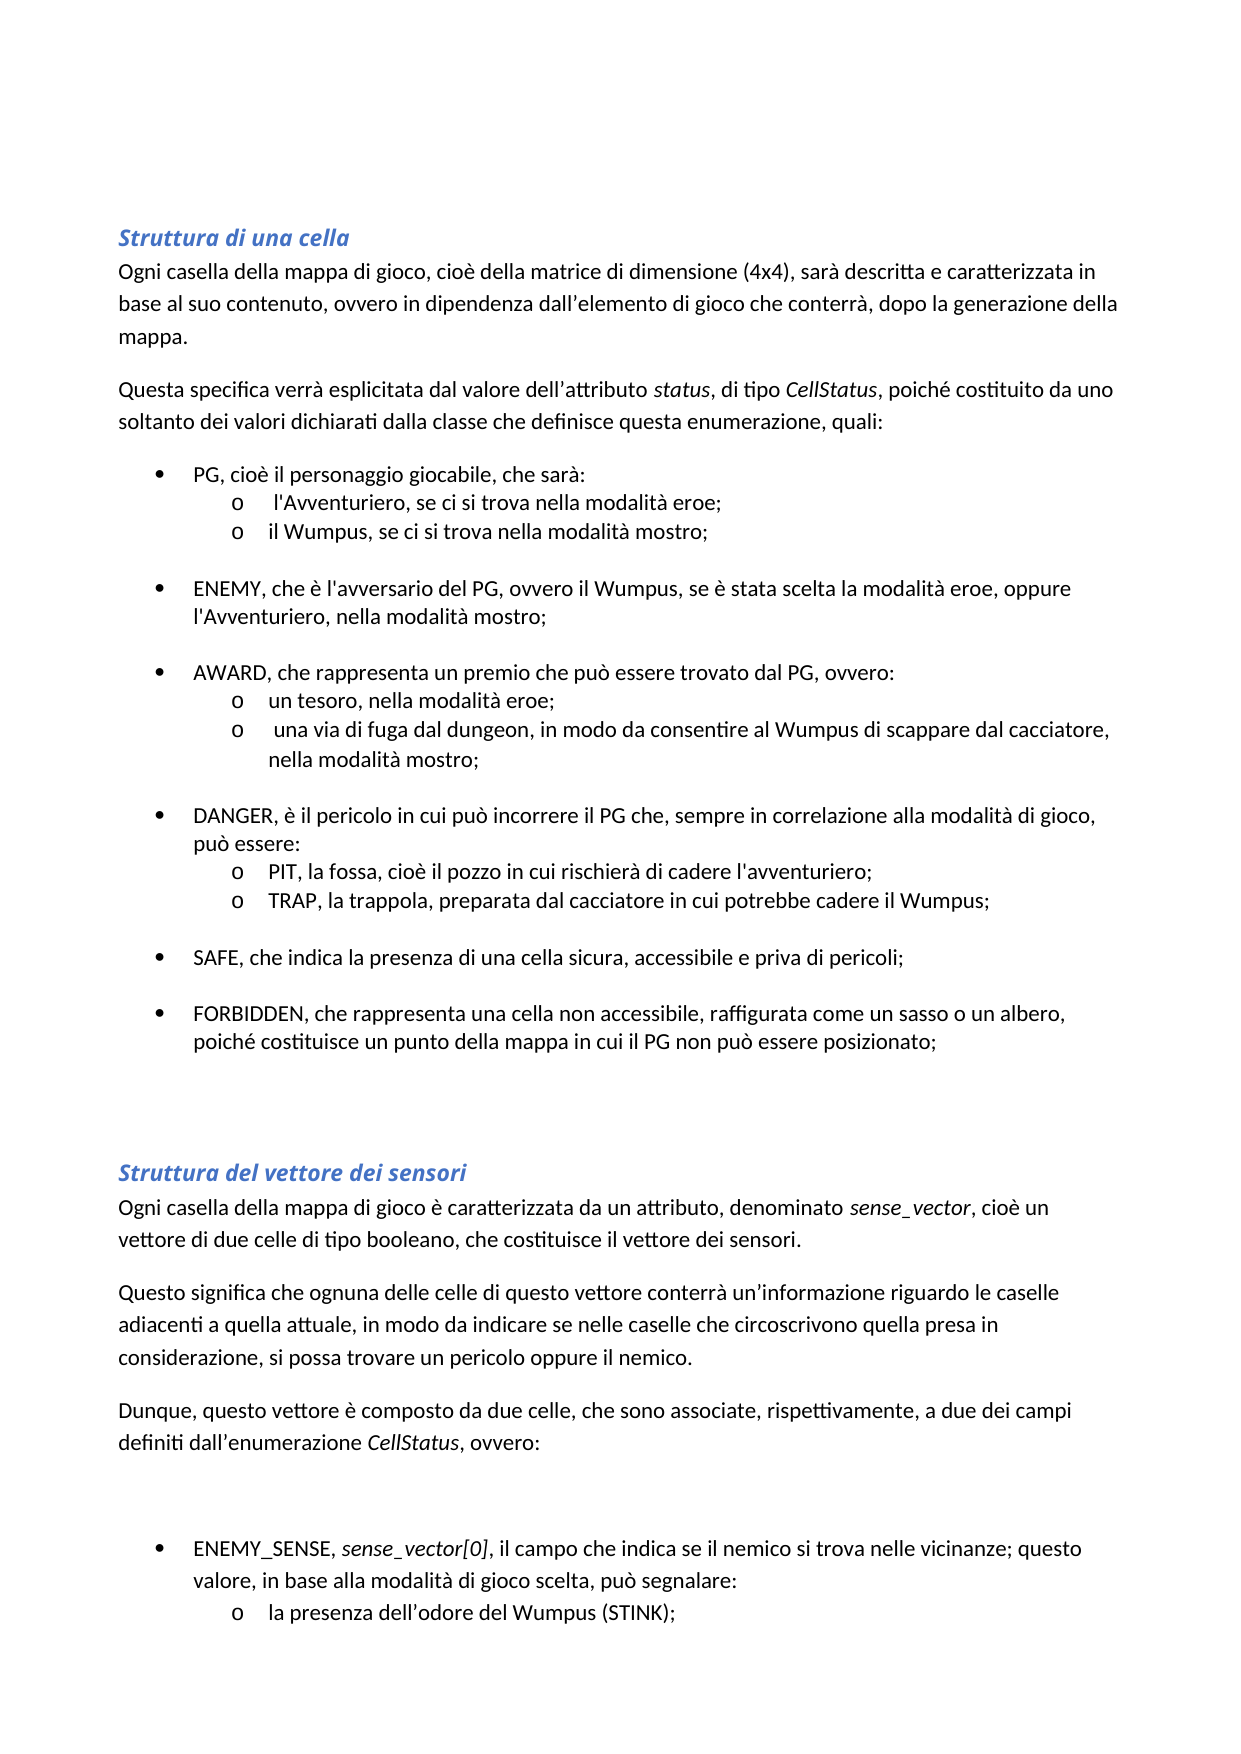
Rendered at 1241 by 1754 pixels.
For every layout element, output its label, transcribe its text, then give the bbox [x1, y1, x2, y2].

list TRAP, la trappola, preparata dal cacciatore in cui potrebbe cadere il Wumpus; [231, 886, 1122, 915]
text Ogni casella della mappa di gioco, cioè della matrice di dimensione (4x4), sarà descritta e caratterizzata in base al suo contenuto, ovvero in dipendenza dall’elemento di gioco che conterrà, dopo la generazione della mappa. [118, 257, 1122, 350]
list ENEMY_SENSE, sense_vector[0], il campo che indica se il nemico si trova nelle vicinanze; questo valore, in base alla modalità di gioco scelta, può segnalare: [156, 1534, 1122, 1594]
text Dunque, questo vettore è composto da due celle, che sono associate, rispettivamente, a due dei campi definiti dall’enumerazione CellStatus, ovvero: [118, 1396, 1122, 1456]
list SAFE, che indica la presenza di una cella sicura, accessibile e priva di pericoli; [156, 943, 1122, 971]
list ENEMY, che è l'avversario del PG, ovvero il Wumpus, se è stata scelta la modalità eroe, oppure l'Avventuriero, nella modalità mostro; [156, 574, 1122, 630]
list un tesoro, nella modalità eroe; [231, 686, 1122, 716]
list AWARD, che rappresenta un premio che può essere trovato dal PG, ovvero: [156, 658, 1122, 686]
subtitle Struttura di una cella [118, 221, 1122, 253]
list il Wumpus, se ci si trova nella modalità mostro; [231, 517, 1122, 546]
list PG, cioè il personaggio giocabile, che sarà: [156, 460, 1122, 488]
list PIT, la fossa, cioè il pozzo in cui rischierà di cadere l'avventuriero; [231, 857, 1122, 886]
list la presenza dell’odore del Wumpus (STINK); [231, 1598, 1122, 1627]
list DANGER, è il pericolo in cui può incorrere il PG che, sempre in correlazione alla modalità di gioco, può essere: [156, 801, 1122, 857]
list una via di fuga dal dungeon, in modo da consentire al Wumpus di scappare dal cacciatore, nella modalità mostro; [231, 716, 1122, 773]
text Questa specifica verrà esplicitata dal valore dell’attributo status, di tipo CellStatus, poiché costituito da uno soltanto dei valori dichiarati dalla classe che definisce questa enumerazione, quali: [118, 375, 1122, 435]
list l'Avventuriero, se ci si trova nella modalità eroe; [231, 488, 1122, 517]
text Ogni casella della mappa di gioco è caratterizzata da un attributo, denominato sense_vector, cioè un vettore di due celle di tipo booleano, che costituisce il vettore dei sensori. [118, 1193, 1122, 1253]
list FORBIDDEN, che rappresenta una cella non accessibile, raffigurata come un sasso o un albero, poiché costituisce un punto della mappa in cui il PG non può essere posizionato; [156, 999, 1122, 1055]
text Questo significa che ognuna delle celle di questo vettore conterrà un’informazione riguardo le caselle adiacenti a quella attuale, in modo da indicare se nelle caselle che circoscrivono quella presa in considerazione, si possa trovare un pericolo oppure il nemico. [118, 1278, 1122, 1371]
subtitle Struttura del vettore dei sensori [118, 1157, 1122, 1188]
